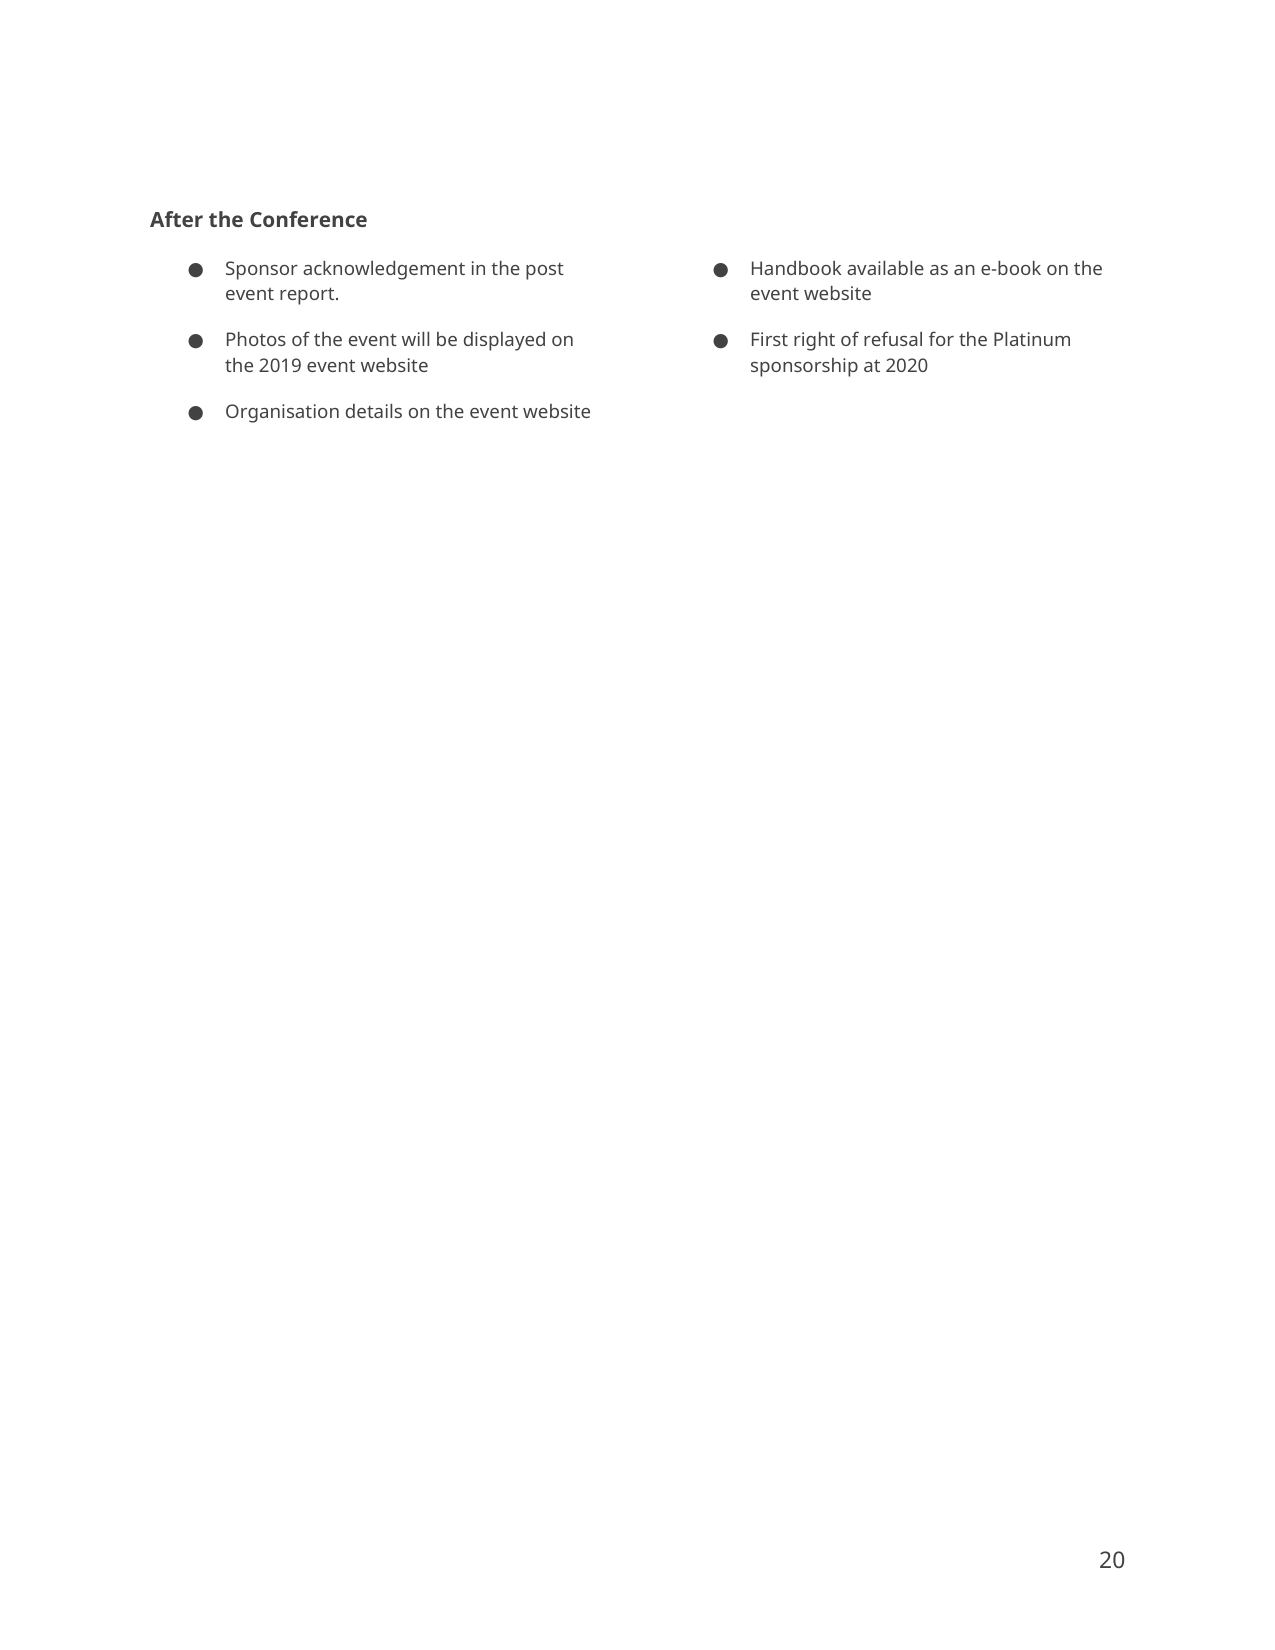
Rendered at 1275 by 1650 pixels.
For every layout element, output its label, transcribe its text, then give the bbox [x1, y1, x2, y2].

list Handbook available as an e-book on the event website [712, 255, 1125, 306]
list Organisation details on the event website [187, 398, 600, 424]
text After the Conference [150, 206, 1125, 234]
list First right of refusal for the Platinum sponsorship at 2020 [712, 327, 1125, 378]
list Photos of the event will be displayed on the 2019 event website [187, 327, 600, 378]
list Sponsor acknowledgement in the post event report. [187, 255, 600, 306]
